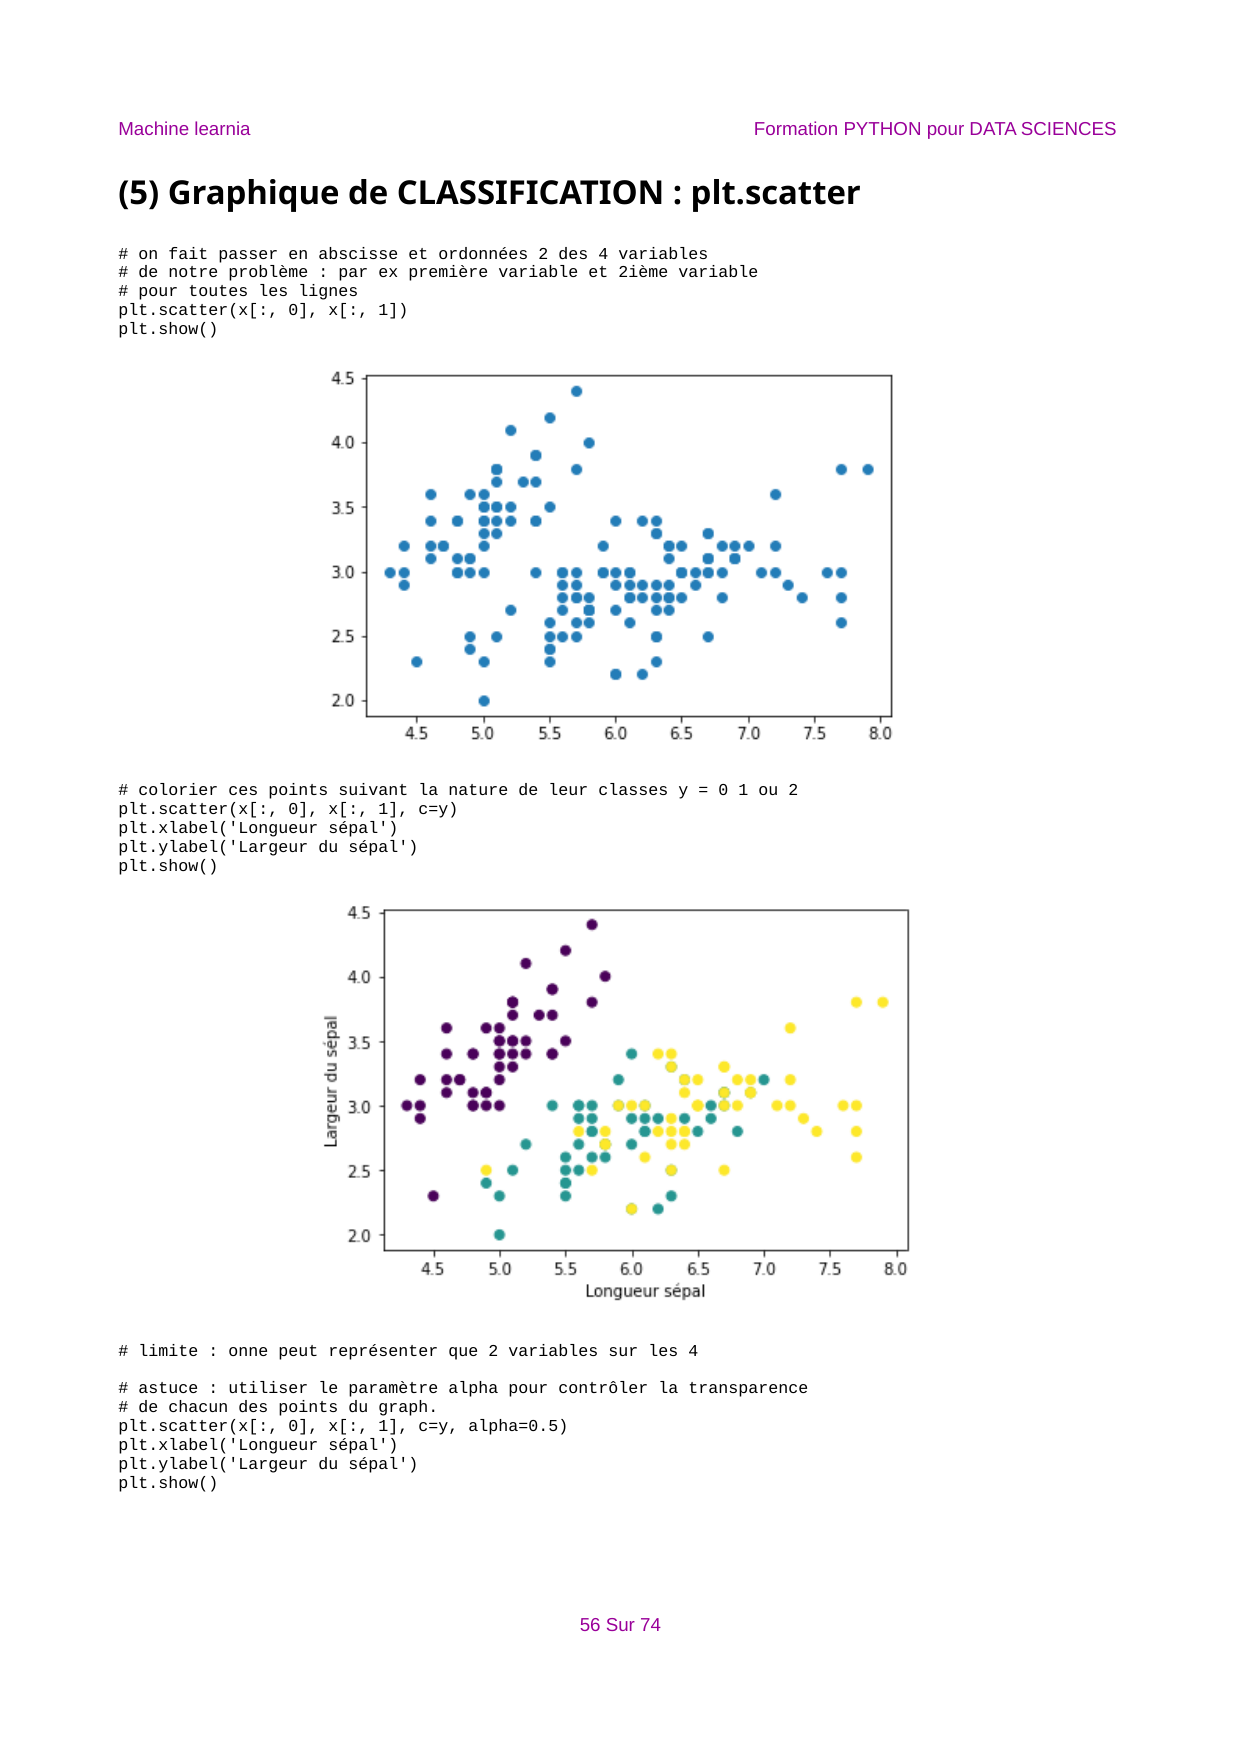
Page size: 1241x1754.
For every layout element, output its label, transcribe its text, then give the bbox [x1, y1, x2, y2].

text plt.scatter(x[:, 0], x[:, 1], c=y, alpha=0.5) [118, 1418, 1122, 1436]
picture [316, 358, 924, 763]
text # on fait passer en abscisse et ordonnées 2 des 4 variables [118, 245, 1122, 264]
text plt.xlabel('Longueur sépal') [118, 1436, 1122, 1455]
picture [301, 895, 939, 1305]
text plt.scatter(x[:, 0], x[:, 1]) [118, 302, 1122, 321]
text plt.show() [118, 321, 1122, 339]
text # limite : onne peut représenter que 2 variables sur les 4 [118, 1342, 1122, 1361]
text plt.scatter(x[:, 0], x[:, 1], c=y) [118, 801, 1122, 819]
text plt.xlabel('Longueur sépal') [118, 819, 1122, 838]
text plt.ylabel('Largeur du sépal') [118, 1455, 1122, 1474]
text # pour toutes les lignes [118, 283, 1122, 302]
text # de notre problème : par ex première variable et 2ième variable [118, 264, 1122, 283]
text plt.show() [118, 1474, 1122, 1493]
text # de chacun des points du graph. [118, 1399, 1122, 1418]
text plt.show() [118, 857, 1122, 876]
text # astuce : utiliser le paramètre alpha pour contrôler la transparence [118, 1380, 1122, 1399]
subtitle (5) Graphique de CLASSIFICATION : plt.scatter [118, 169, 1122, 214]
text plt.ylabel('Largeur du sépal') [118, 838, 1122, 857]
text # colorier ces points suivant la nature de leur classes y = 0 1 ou 2 [118, 782, 1122, 801]
